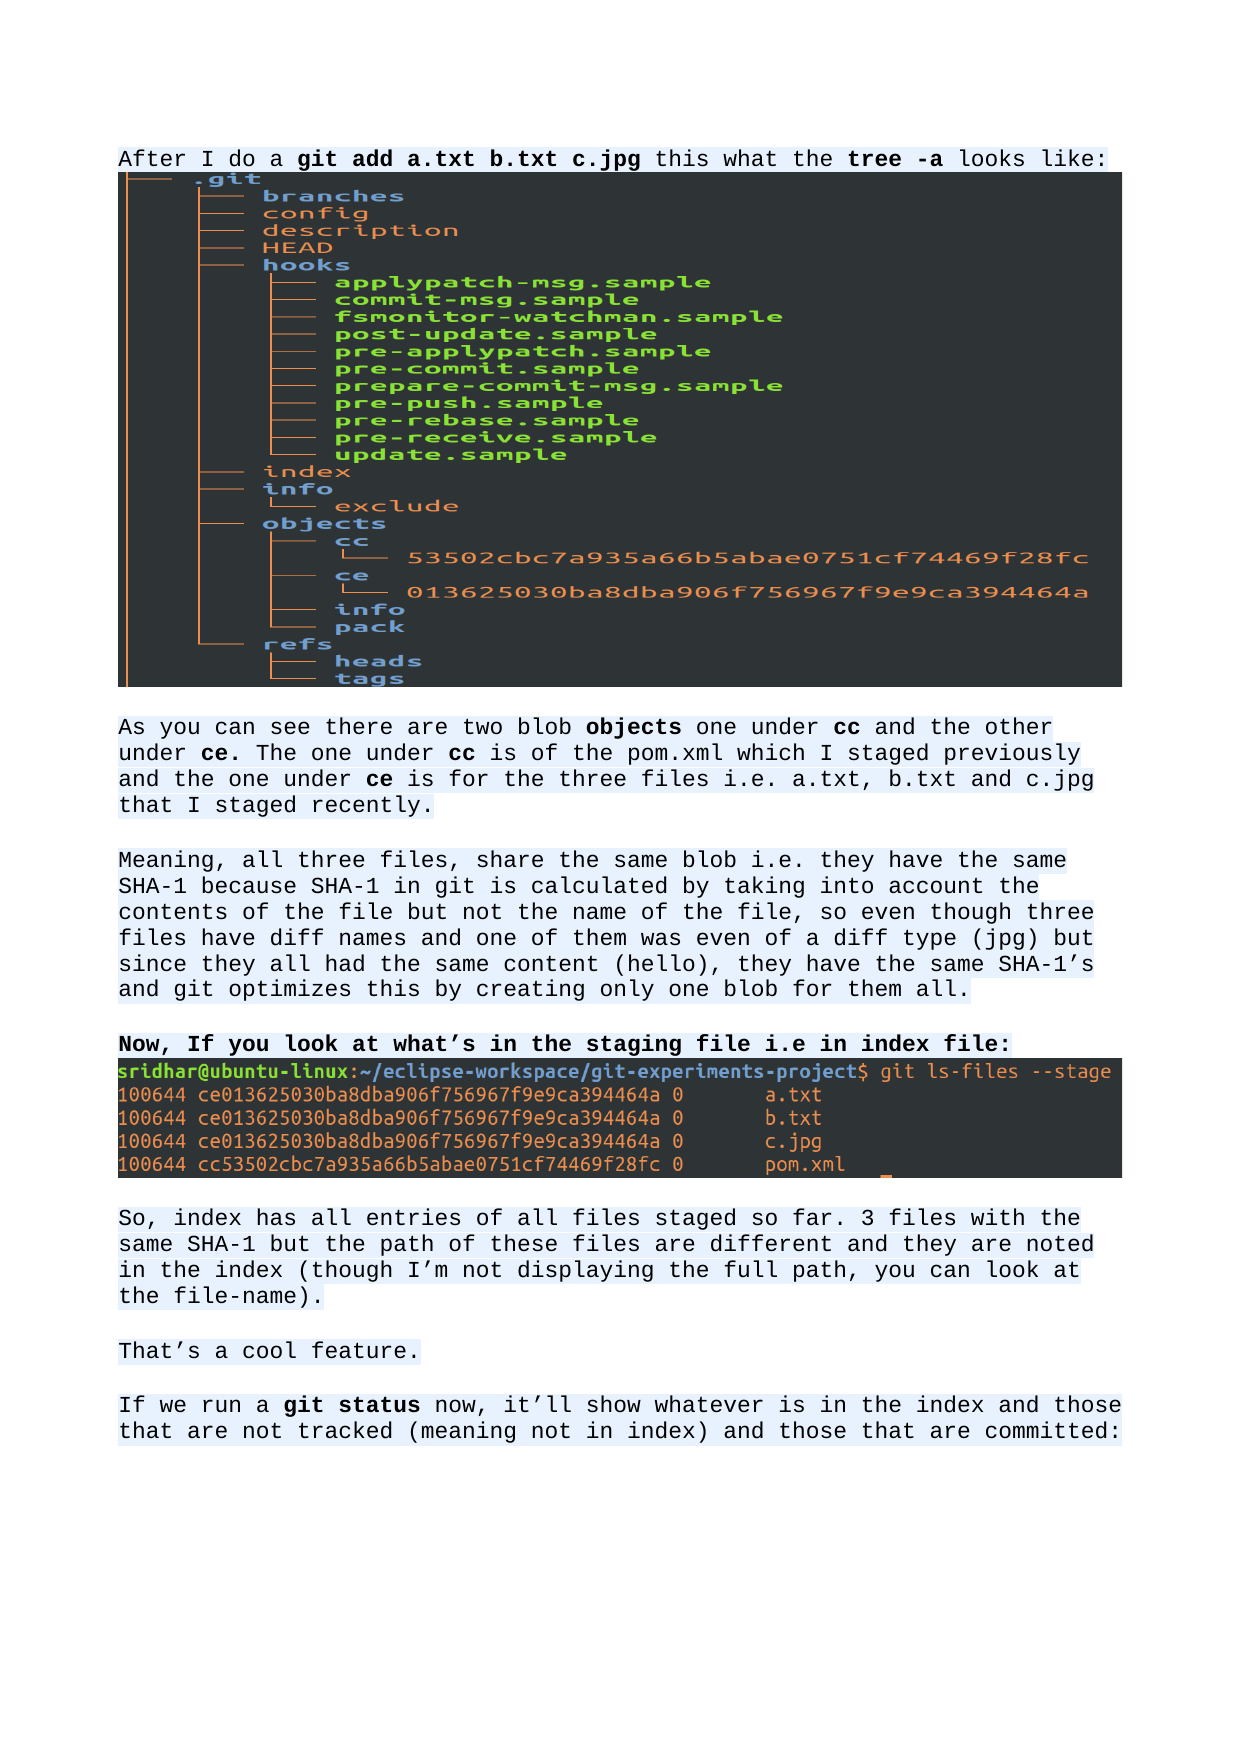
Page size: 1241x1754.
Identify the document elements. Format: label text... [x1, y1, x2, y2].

text So, index has all entries of all files staged so far. 3 files with the same SHA-1 but the path of these files are different and they are noted in the index (though I’m not displaying the full path, you can look at the file-name). [118, 1207, 1122, 1310]
text That’s a cool feature. [118, 1339, 1122, 1365]
picture [118, 172, 1123, 687]
text Meaning, all three files, share the same blob i.e. they have the same SHA-1 because SHA-1 in git is calculated by taking into account the contents of the file but not the name of the file, so even though three files have diff names and one of them was even of a diff type (jpg) but since they all had the same content (hello), they have the same SHA-1’s and git optimizes this by creating only one blob for them all. [118, 848, 1122, 1004]
text As you can see there are two blob objects one under cc and the other under ce. The one under cc is of the pom.xml which I staged previously and the one under ce is for the three files i.e. a.txt, b.txt and c.jpg that I staged recently. [118, 716, 1122, 819]
text If we run a git status now, it’ll show whatever is in the index and those that are not tracked (meaning not in index) and those that are committed: [118, 1394, 1122, 1446]
text Now, If you look at what’s in the staging file i.e in index file: [118, 1032, 1122, 1058]
text After I do a git add a.txt b.txt c.jpg this what the tree -a looks like: [118, 147, 1122, 172]
picture [118, 1058, 1123, 1178]
